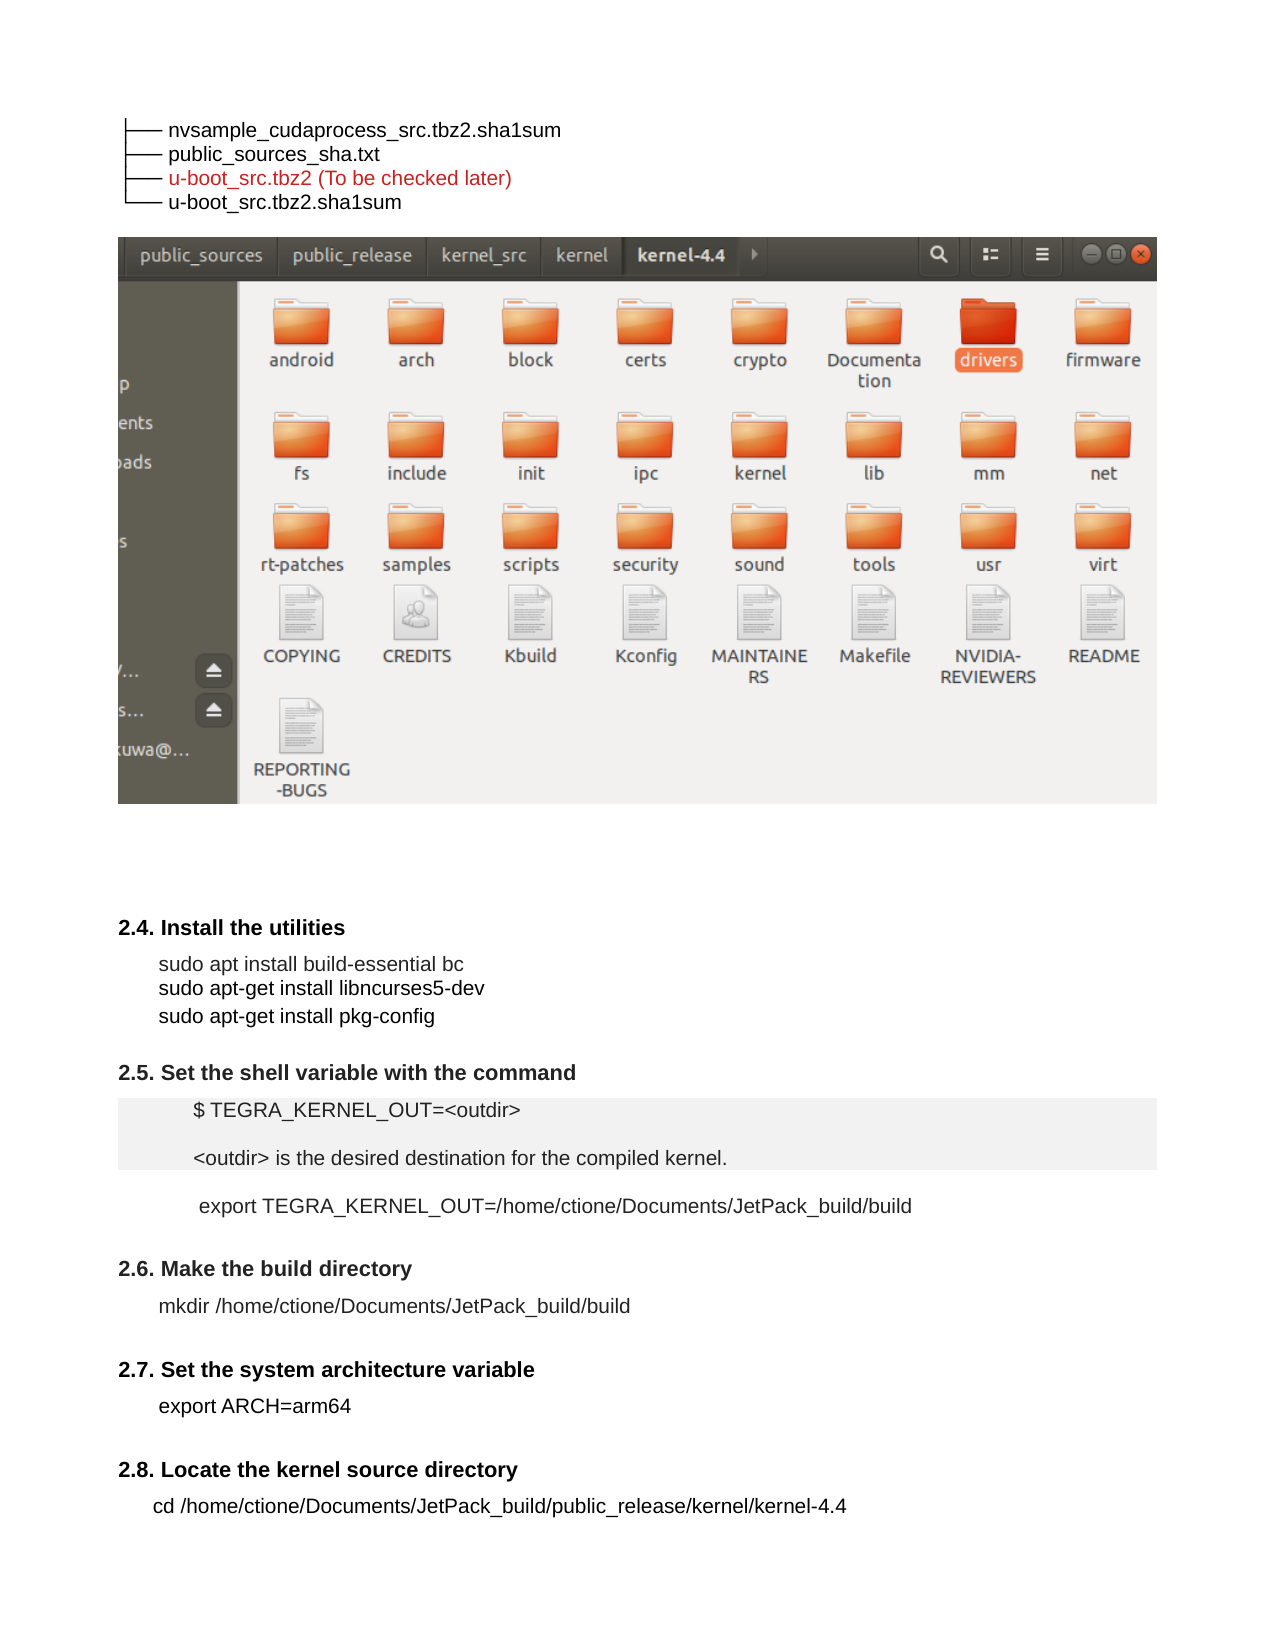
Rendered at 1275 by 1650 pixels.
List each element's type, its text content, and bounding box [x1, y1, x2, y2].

subtitle 2.6. Make the build directory [118, 1256, 1157, 1281]
text export TEGRA_KERNEL_OUT=/home/ctione/Documents/JetPack_build/build [118, 1194, 1157, 1218]
text sudo apt install build-essential bc [118, 952, 1157, 976]
subtitle 2.5. Set the shell variable with the command [118, 1060, 1157, 1085]
text $ TEGRA_KERNEL_OUT=<outdir> [193, 1098, 1157, 1122]
subtitle 2.8. Locate the kernel source directory [118, 1457, 1157, 1482]
text cd /home/ctione/Documents/JetPack_build/public_release/kernel/kernel-4.4 [118, 1494, 1157, 1518]
text ├── public_sources_sha.txt [126, 142, 1157, 166]
text ├── u-boot_src.tbz2 (To be checked later) [126, 166, 1157, 190]
picture [118, 237, 1157, 804]
text ├── nvsample_cudaprocess_src.tbz2.sha1sum [126, 118, 1157, 142]
subtitle 2.4. Install the utilities [118, 914, 1157, 939]
text <outdir> is the desired destination for the compiled kernel. [193, 1146, 1157, 1170]
text sudo apt-get install libncurses5-dev sudo apt-get install pkg-config [118, 976, 1157, 1027]
text mkdir /home/ctione/Documents/JetPack_build/build [118, 1294, 1157, 1318]
text export ARCH=arm64 [118, 1394, 1157, 1418]
subtitle 2.7. Set the system architecture variable [118, 1356, 1157, 1382]
text └── u-boot_src.tbz2.sha1sum [118, 190, 1157, 214]
